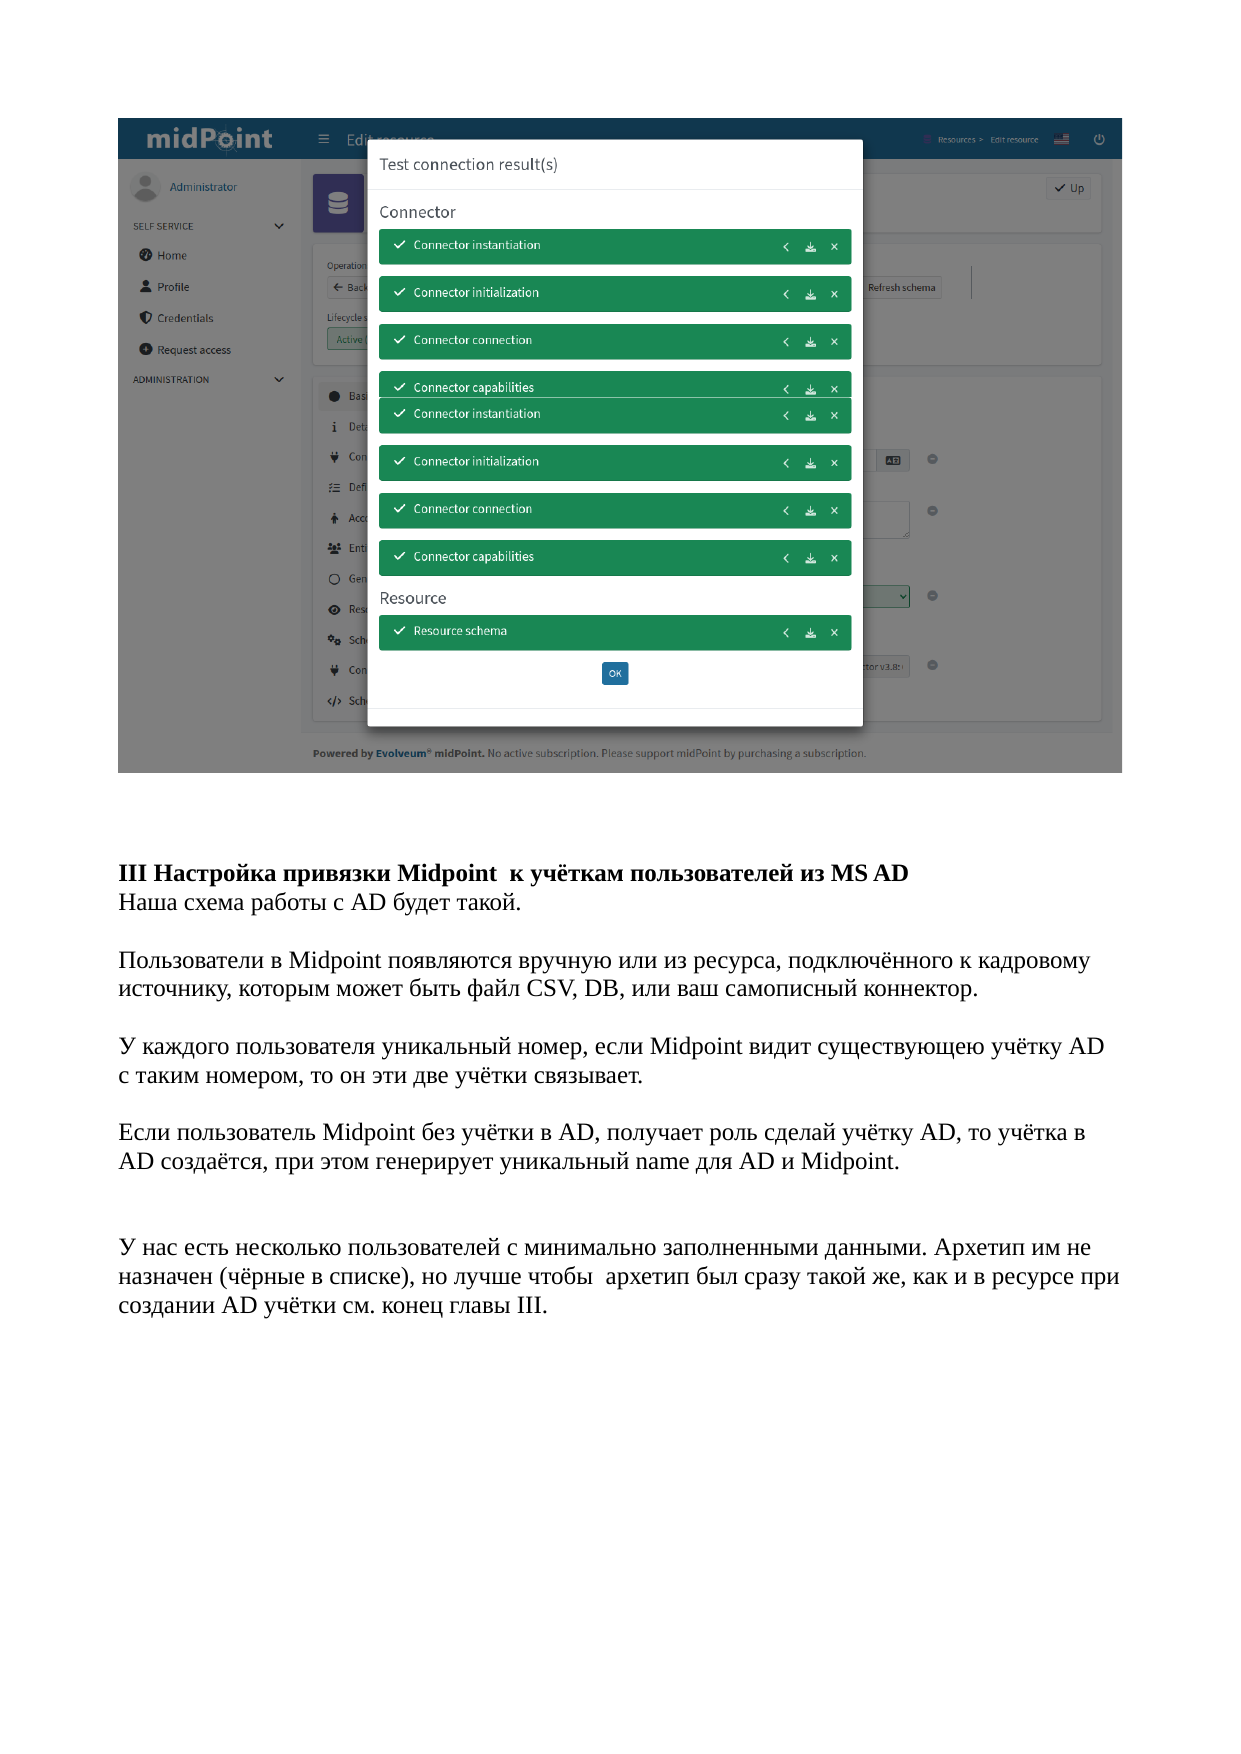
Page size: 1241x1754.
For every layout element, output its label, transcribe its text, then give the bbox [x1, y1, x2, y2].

text Наша схема работы с AD будет такой. [118, 887, 1122, 916]
text Пользователи в Midpoint появляются вручную или из ресурса, подключённого к кадровому источнику, которым может быть файл CSV, DB, или ваш самописный коннектор. [118, 945, 1122, 1002]
text Если пользователь Midpoint без учётки в AD, получает роль сделай учётку AD, то учётка в AD создаётся, при этом генерирует уникальный name для AD и Midpoint. [118, 1117, 1122, 1175]
text У каждого пользователя уникальный номер, если Midpoint видит существующею учётку AD с таким номером, то он эти две учётки связывает. [118, 1031, 1122, 1088]
text III Настройка привязки Midpoint к учёткам пользователей из MS AD [118, 858, 1122, 887]
picture [118, 118, 1123, 773]
text У нас есть несколько пользователей с минимально заполненными данными. Архетип им не назначен (чёрные в списке), но лучше чтобы архетип был сразу такой же, как и в ресурсе при создании AD учётки см. конец главы III. [118, 1232, 1122, 1318]
